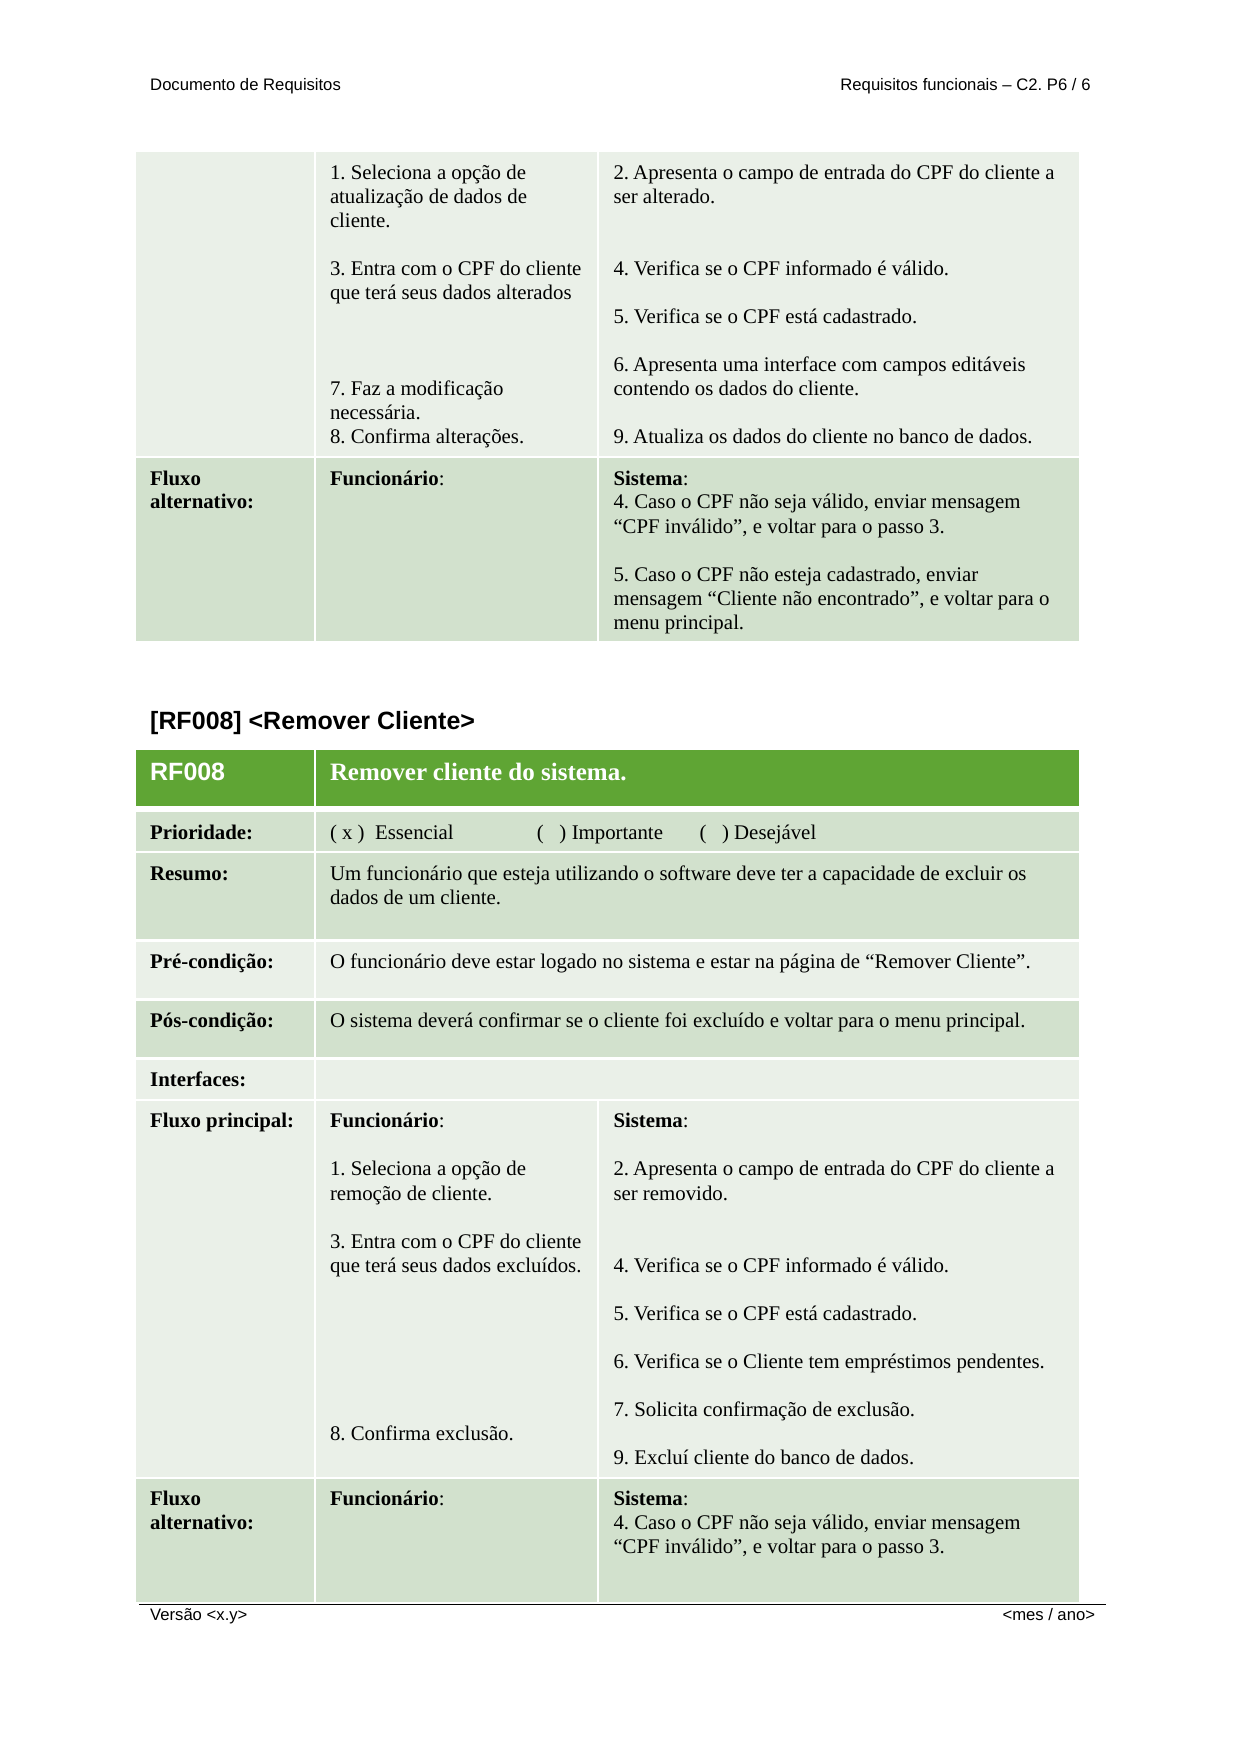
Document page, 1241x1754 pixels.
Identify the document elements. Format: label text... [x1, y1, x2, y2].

table_cell [136, 152, 314, 456]
table_cell Resumo: [136, 853, 314, 939]
table_cell Sistema: 4. Caso o CPF não seja válido, enviar mensagem “CPF inválido”, e voltar para o passo 3. [599, 1479, 1079, 1602]
table_cell Fluxo alternativo: [136, 458, 314, 641]
table_cell Pré-condição: [136, 942, 314, 998]
table_cell Sistema: 4. Caso o CPF não seja válido, enviar mensagem “CPF inválido”, e voltar para o passo 3. 5. Caso o CPF não esteja cadastrado, enviar mensagem “Cliente não encontrado”, e voltar para o menu principal. [599, 458, 1079, 641]
table_cell 1. Seleciona a opção de atualização de dados de cliente. 3. Entra com o CPF do cliente que terá seus dados alterados 7. Faz a modificação necessária. 8. Confirma alterações. [316, 152, 597, 456]
table_cell O funcionário deve estar logado no sistema e estar na página de “Remover Cliente”. [316, 942, 1079, 998]
text [RF008] <Remover Cliente> [150, 706, 1090, 735]
table_cell [316, 1060, 1079, 1099]
table_cell 2. Apresenta o campo de entrada do CPF do cliente a ser alterado. 4. Verifica se o CPF informado é válido. 5. Verifica se o CPF está cadastrado. 6. Apresenta uma interface com campos editáveis contendo os dados do cliente. 9. Atualiza os dados do cliente no banco de dados. [599, 152, 1079, 456]
table_cell Fluxo alternativo: [136, 1479, 314, 1602]
table_header RF008 [136, 750, 314, 806]
table_cell Funcionário: [316, 458, 597, 641]
table_cell Prioridade: [136, 812, 314, 851]
table_cell Fluxo principal: [136, 1101, 314, 1477]
table_cell O sistema deverá confirmar se o cliente foi excluído e voltar para o menu principal. [316, 1001, 1079, 1057]
table_cell Um funcionário que esteja utilizando o software deve ter a capacidade de excluir os dados de um cliente. [316, 853, 1079, 939]
table_cell Funcionário: 1. Seleciona a opção de remoção de cliente. 3. Entra com o CPF do cliente que terá seus dados excluídos. 8. Confirma exclusão. [316, 1101, 597, 1477]
table_cell Pós-condição: [136, 1001, 314, 1057]
table_cell ( x ) Essencial ( ) Importante ( ) Desejável [316, 812, 1079, 851]
table_cell Funcionário: [316, 1479, 597, 1602]
table_cell Interfaces: [136, 1060, 314, 1099]
table_header Remover cliente do sistema. [316, 750, 1079, 806]
table_cell Sistema: 2. Apresenta o campo de entrada do CPF do cliente a ser removido. 4. Verifica se o CPF informado é válido. 5. Verifica se o CPF está cadastrado. 6. Verifica se o Cliente tem empréstimos pendentes. 7. Solicita confirmação de exclusão. 9. Excluí cliente do banco de dados. [599, 1101, 1079, 1477]
